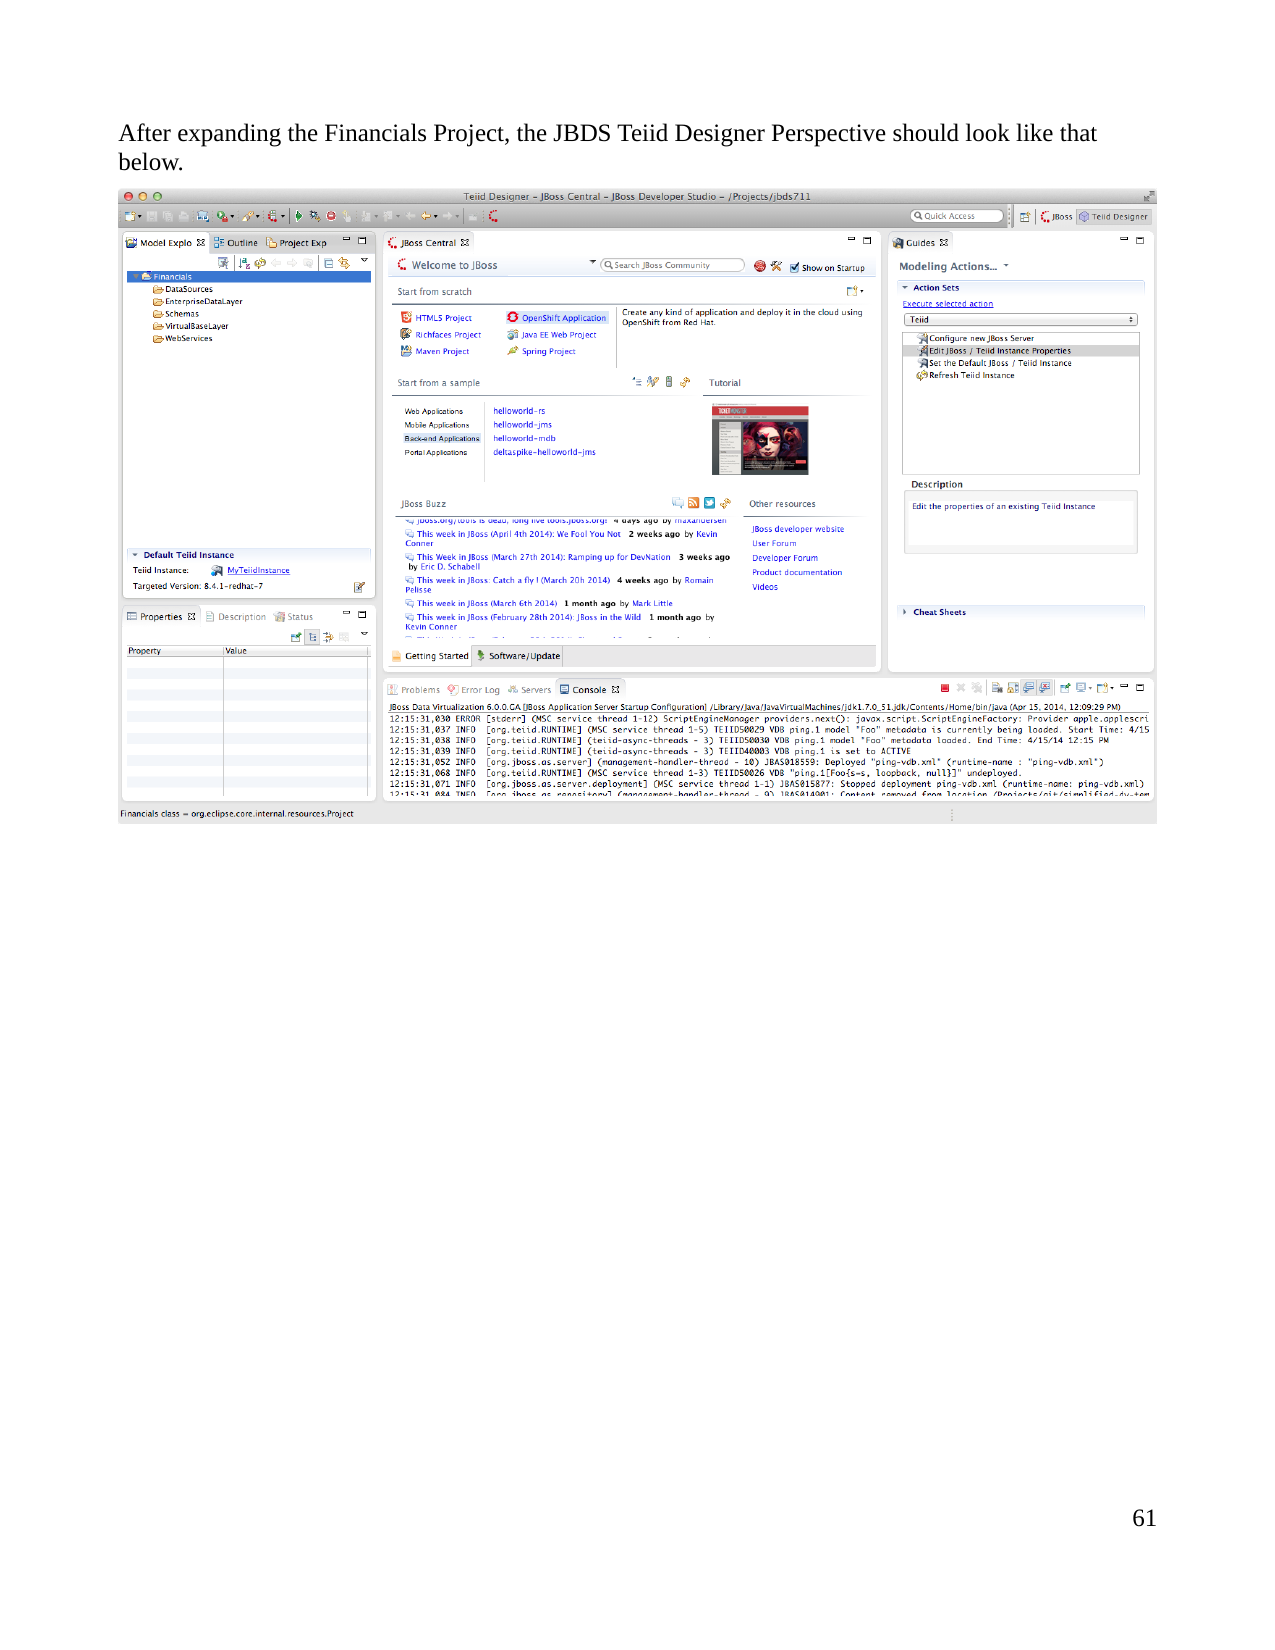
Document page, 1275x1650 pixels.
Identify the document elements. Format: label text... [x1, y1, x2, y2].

picture [118, 188, 1157, 824]
text After expanding the Financials Project, the JBDS Teiid Designer Perspective should look like that below. [118, 118, 1157, 176]
